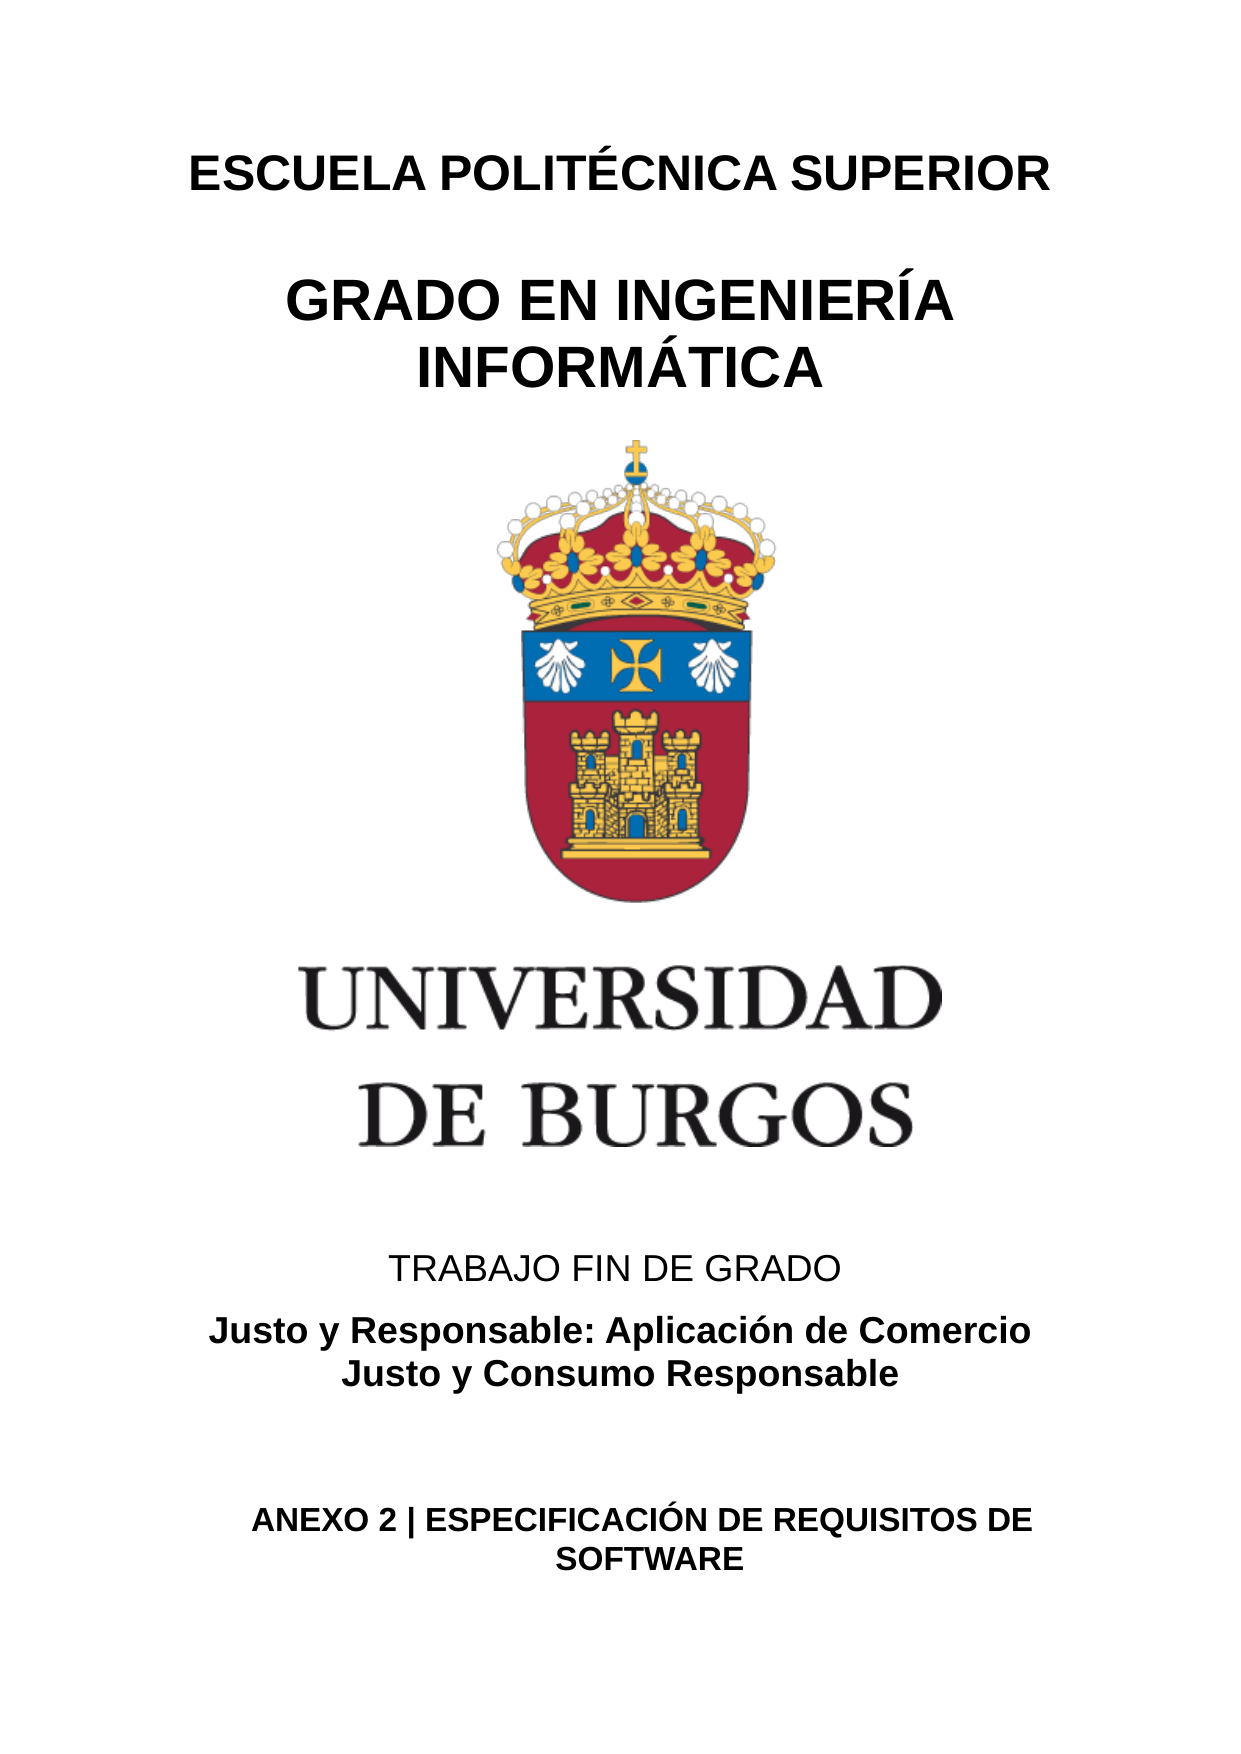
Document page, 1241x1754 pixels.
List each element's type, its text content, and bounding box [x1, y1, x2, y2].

picture [298, 440, 942, 1147]
title GRADO EN INGENIERÍA INFORMÁTICA [118, 266, 1122, 400]
title ESCUELA POLITÉCNICA SUPERIOR [118, 143, 1122, 200]
subtitle ANEXO 2 | ESPECIFICACIÓN DE REQUISITOS DE SOFTWARE [162, 1500, 1122, 1577]
subtitle TRABAJO FIN DE GRADO [118, 1247, 1122, 1290]
subtitle Justo y Responsable: Aplicación de Comercio Justo y Consumo Responsable [118, 1308, 1122, 1395]
